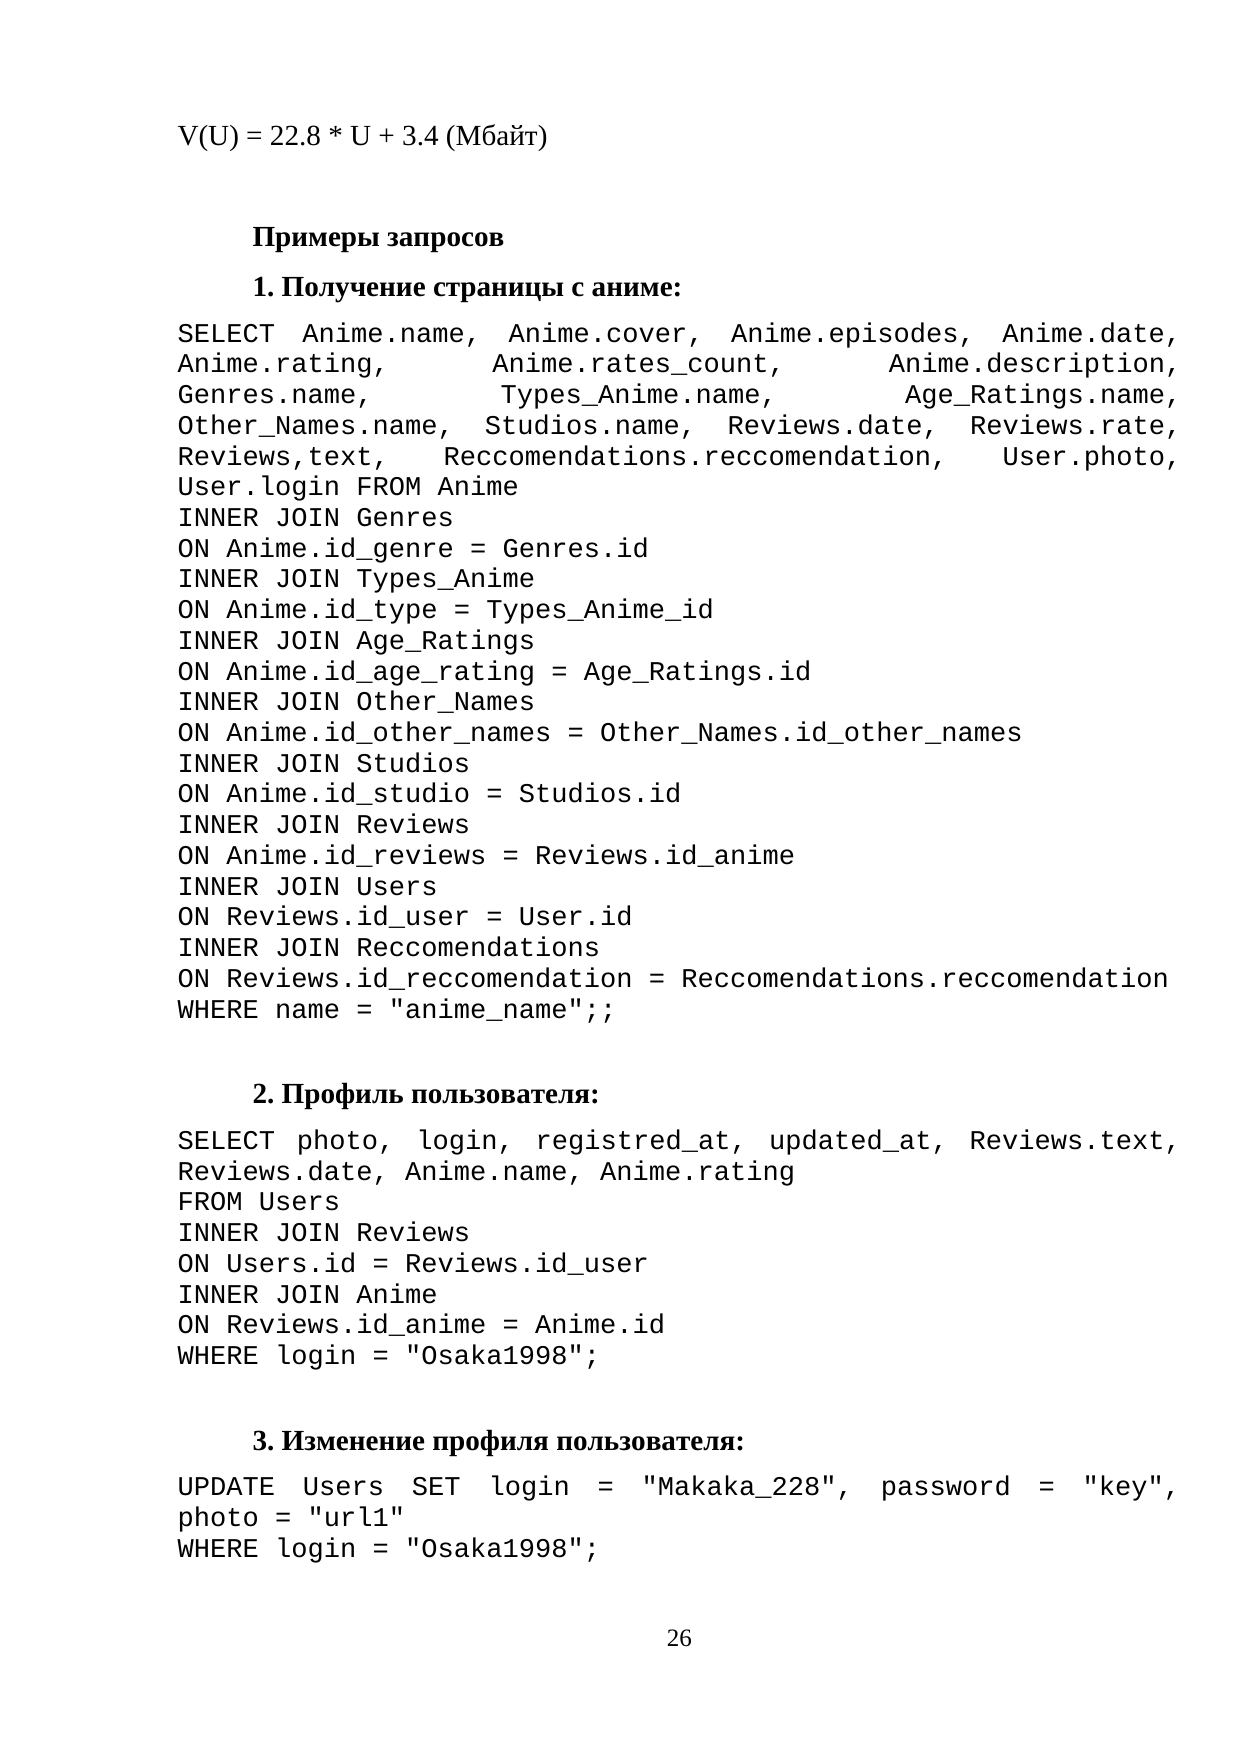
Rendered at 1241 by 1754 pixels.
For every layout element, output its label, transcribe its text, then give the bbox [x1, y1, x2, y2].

text ON Reviews.id_anime = Anime.id [177, 1311, 1181, 1342]
text Примеры запросов [177, 219, 1181, 252]
text ON Users.id = Reviews.id_user [177, 1250, 1181, 1280]
text INNER JOIN Genres [177, 504, 1181, 534]
text SELECT Anime.name, Anime.cover, Anime.episodes, Anime.date, Anime.rating, Anime.rates_count, Anime.description, Genres.name, Types_Anime.name, Age_Ratings.name, Other_Names.name, Studios.name, Reviews.date, Reviews.rate, Reviews,text, Reccomendations.reccomendation, User.photo, User.login FROM Anime [177, 319, 1181, 504]
text 3. Изменение профиля пользователя: [177, 1423, 1181, 1456]
text ON Anime.id_reviews = Reviews.id_anime [177, 842, 1181, 872]
text INNER JOIN Other_Names [177, 688, 1181, 719]
text ON Anime.id_type = Types_Anime_id [177, 596, 1181, 627]
text INNER JOIN Users [177, 872, 1181, 903]
text ON Reviews.id_reccomendation = Reccomendations.reccomendation [177, 965, 1181, 995]
text ON Reviews.id_user = User.id [177, 903, 1181, 934]
text INNER JOIN Reccomendations [177, 934, 1181, 965]
text 2. Профиль пользователя: [177, 1076, 1181, 1110]
text INNER JOIN Anime [177, 1280, 1181, 1311]
text FROM Users [177, 1188, 1181, 1219]
text SELECT photo, login, registred_at, updated_at, Reviews.text, Reviews.date, Anime.name, Anime.rating [177, 1127, 1181, 1188]
text WHERE login = "Osaka1998"; [177, 1342, 1181, 1373]
text ON Anime.id_age_rating = Age_Ratings.id [177, 657, 1181, 688]
text INNER JOIN Reviews [177, 1219, 1181, 1250]
text WHERE login = "Osaka1998"; [177, 1535, 1181, 1565]
text V(U) = 22.8 * U + 3.4 (Мбайт) [177, 118, 1181, 152]
text INNER JOIN Age_Ratings [177, 627, 1181, 657]
text INNER JOIN Types_Anime [177, 565, 1181, 596]
text INNER JOIN Studios [177, 749, 1181, 780]
text INNER JOIN Reviews [177, 811, 1181, 842]
text 1. Получение страницы с аниме: [177, 269, 1181, 303]
text WHERE name = "anime_name";; [177, 995, 1181, 1026]
text ON Anime.id_studio = Studios.id [177, 780, 1181, 811]
text ON Anime.id_genre = Genres.id [177, 534, 1181, 565]
text UPDATE Users SET login = "Makaka_228", password = "key", photo = "url1" [177, 1473, 1181, 1535]
text ON Anime.id_other_names = Other_Names.id_other_names [177, 719, 1181, 749]
